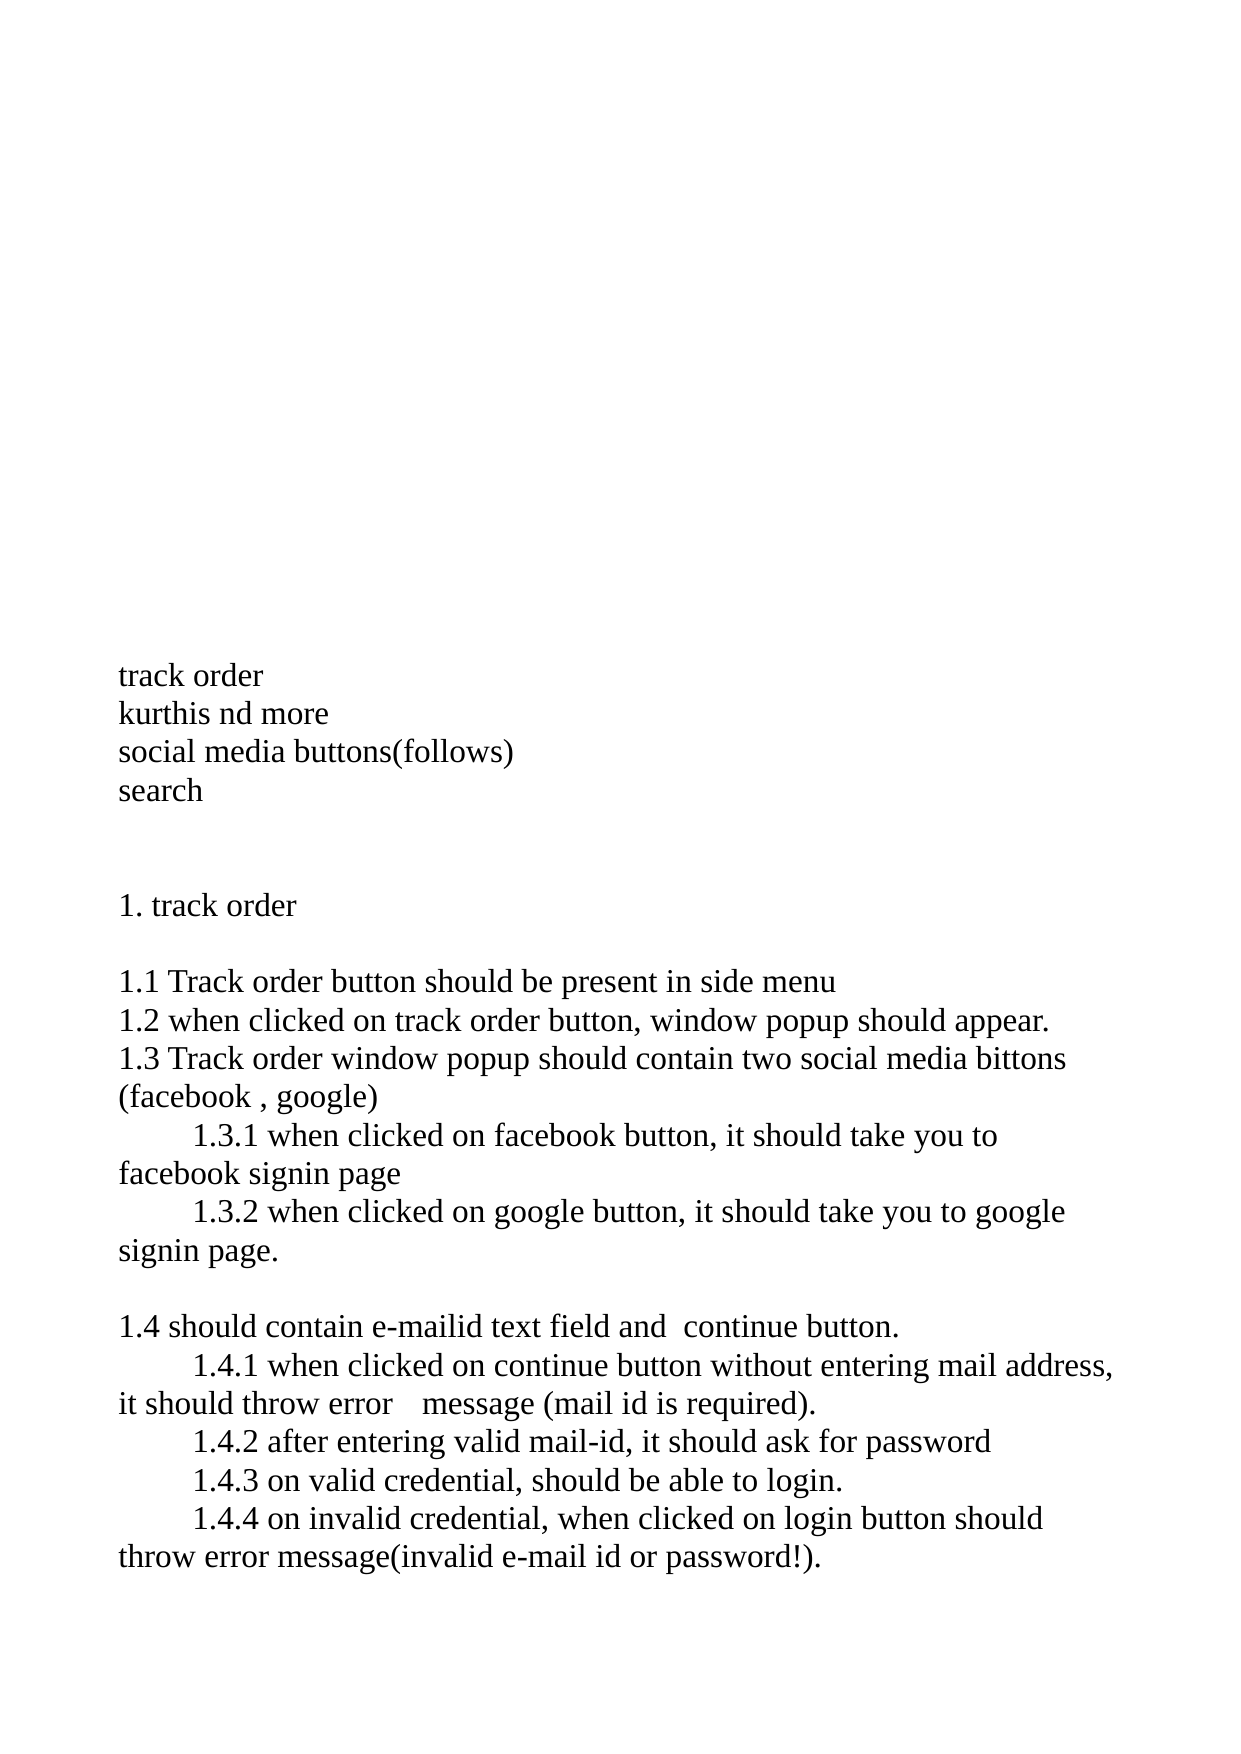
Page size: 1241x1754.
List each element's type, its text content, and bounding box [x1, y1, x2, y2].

text track order [118, 655, 1122, 693]
text 1.3.2 when clicked on google button, it should take you to google signin page. [118, 1191, 1122, 1268]
text 1.2 when clicked on track order button, window popup should appear. [118, 1000, 1122, 1038]
text 1. track order [118, 885, 1122, 923]
text 1.4 should contain e-mailid text field and continue button. [118, 1306, 1122, 1345]
text 1.4.2 after entering valid mail-id, it should ask for password [118, 1421, 1122, 1460]
text kurthis nd more [118, 693, 1122, 731]
text 1.4.4 on invalid credential, when clicked on login button should throw error message(invalid e-mail id or password!). [118, 1498, 1122, 1575]
text 1.4.1 when clicked on continue button without entering mail address, it should throw error message (mail id is required). [118, 1345, 1122, 1421]
text 1.3.1 when clicked on facebook button, it should take you to facebook signin page [118, 1115, 1122, 1191]
text 1.1 Track order button should be present in side menu [118, 961, 1122, 1000]
text social media buttons(follows) [118, 731, 1122, 770]
text 1.3 Track order window popup should contain two social media bittons (facebook , google) [118, 1038, 1122, 1115]
text 1.4.3 on valid credential, should be able to login. [118, 1460, 1122, 1498]
text search [118, 770, 1122, 808]
